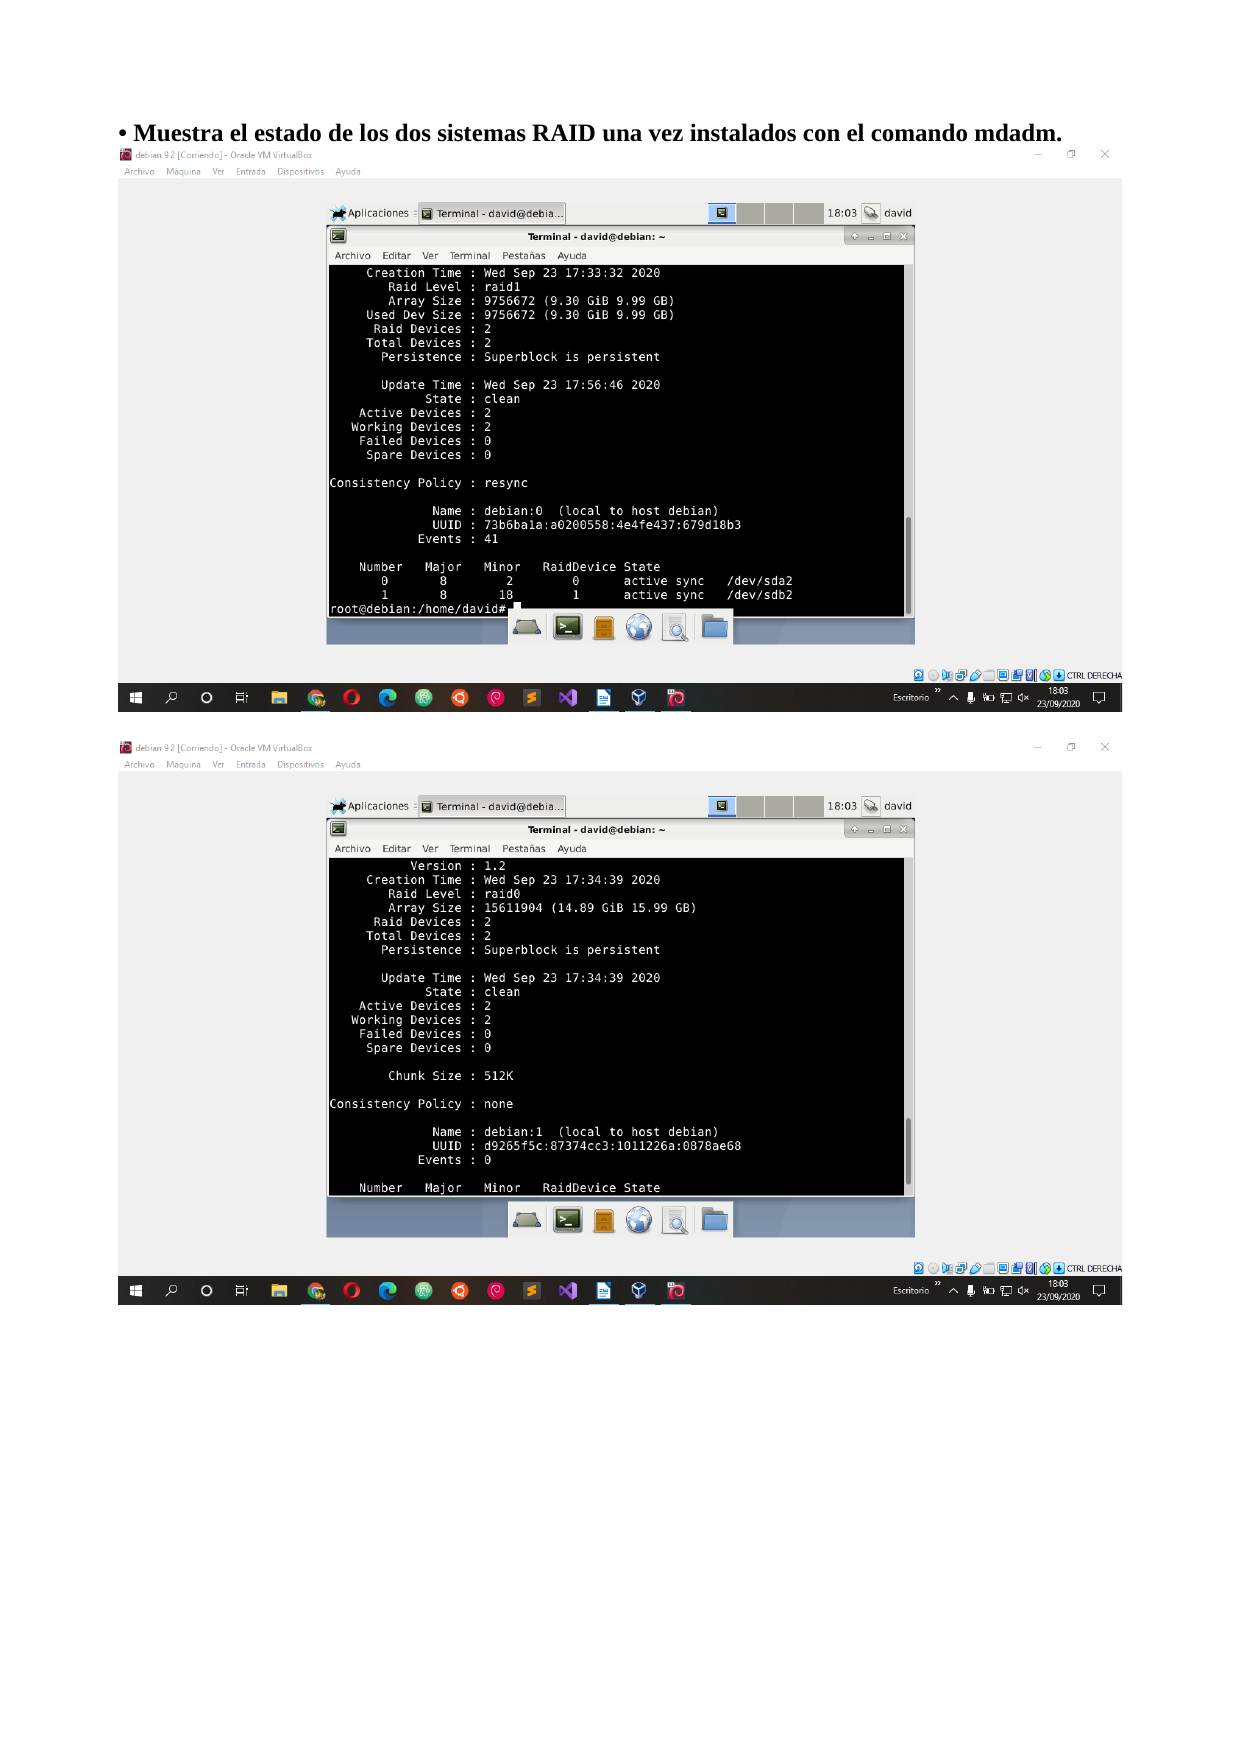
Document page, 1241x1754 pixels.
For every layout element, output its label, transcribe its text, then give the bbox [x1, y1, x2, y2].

picture [118, 740, 1123, 1305]
picture [118, 146, 1123, 712]
text • Muestra el estado de los dos sistemas RAID una vez instalados con el comando mdadm. [118, 118, 1122, 146]
